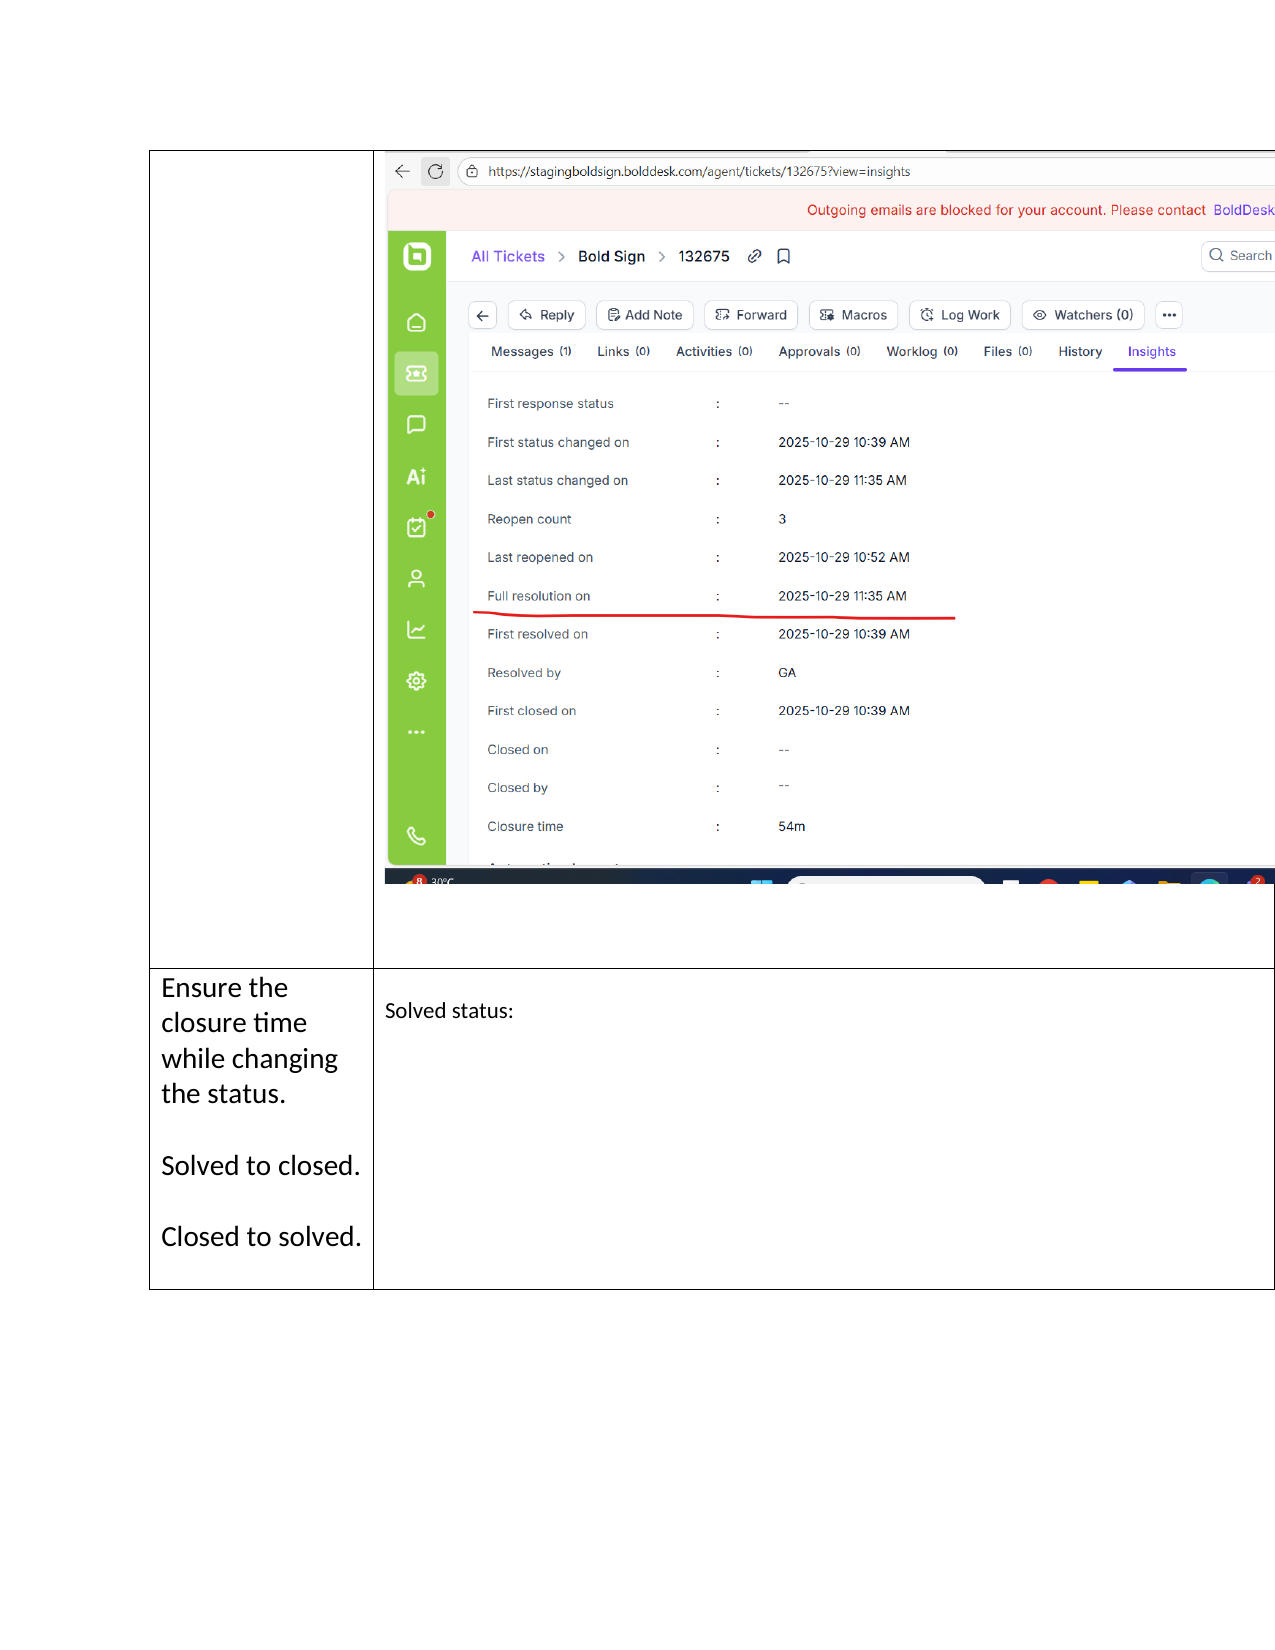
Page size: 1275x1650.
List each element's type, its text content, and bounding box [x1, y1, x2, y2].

table_cell [150, 151, 373, 968]
table_cell Solved status: [374, 969, 1274, 1289]
table_cell We can note initially status in "Solved" While changing status to "Closed" time not updated in the "Full resolution on" field: We can note time difference in ticket property -"Closed status" and in "Status metrics" - Full resolution on field. We can note while changing status to solved "Full resolution on" time field get updated: Solved date below status field in ticket property and Full resolution on date in Insights tab time both seems to be same. [374, 151, 1274, 968]
table_cell Ensure the closure time while changing the status. Solved to closed. Closed to solved. [150, 969, 373, 1289]
